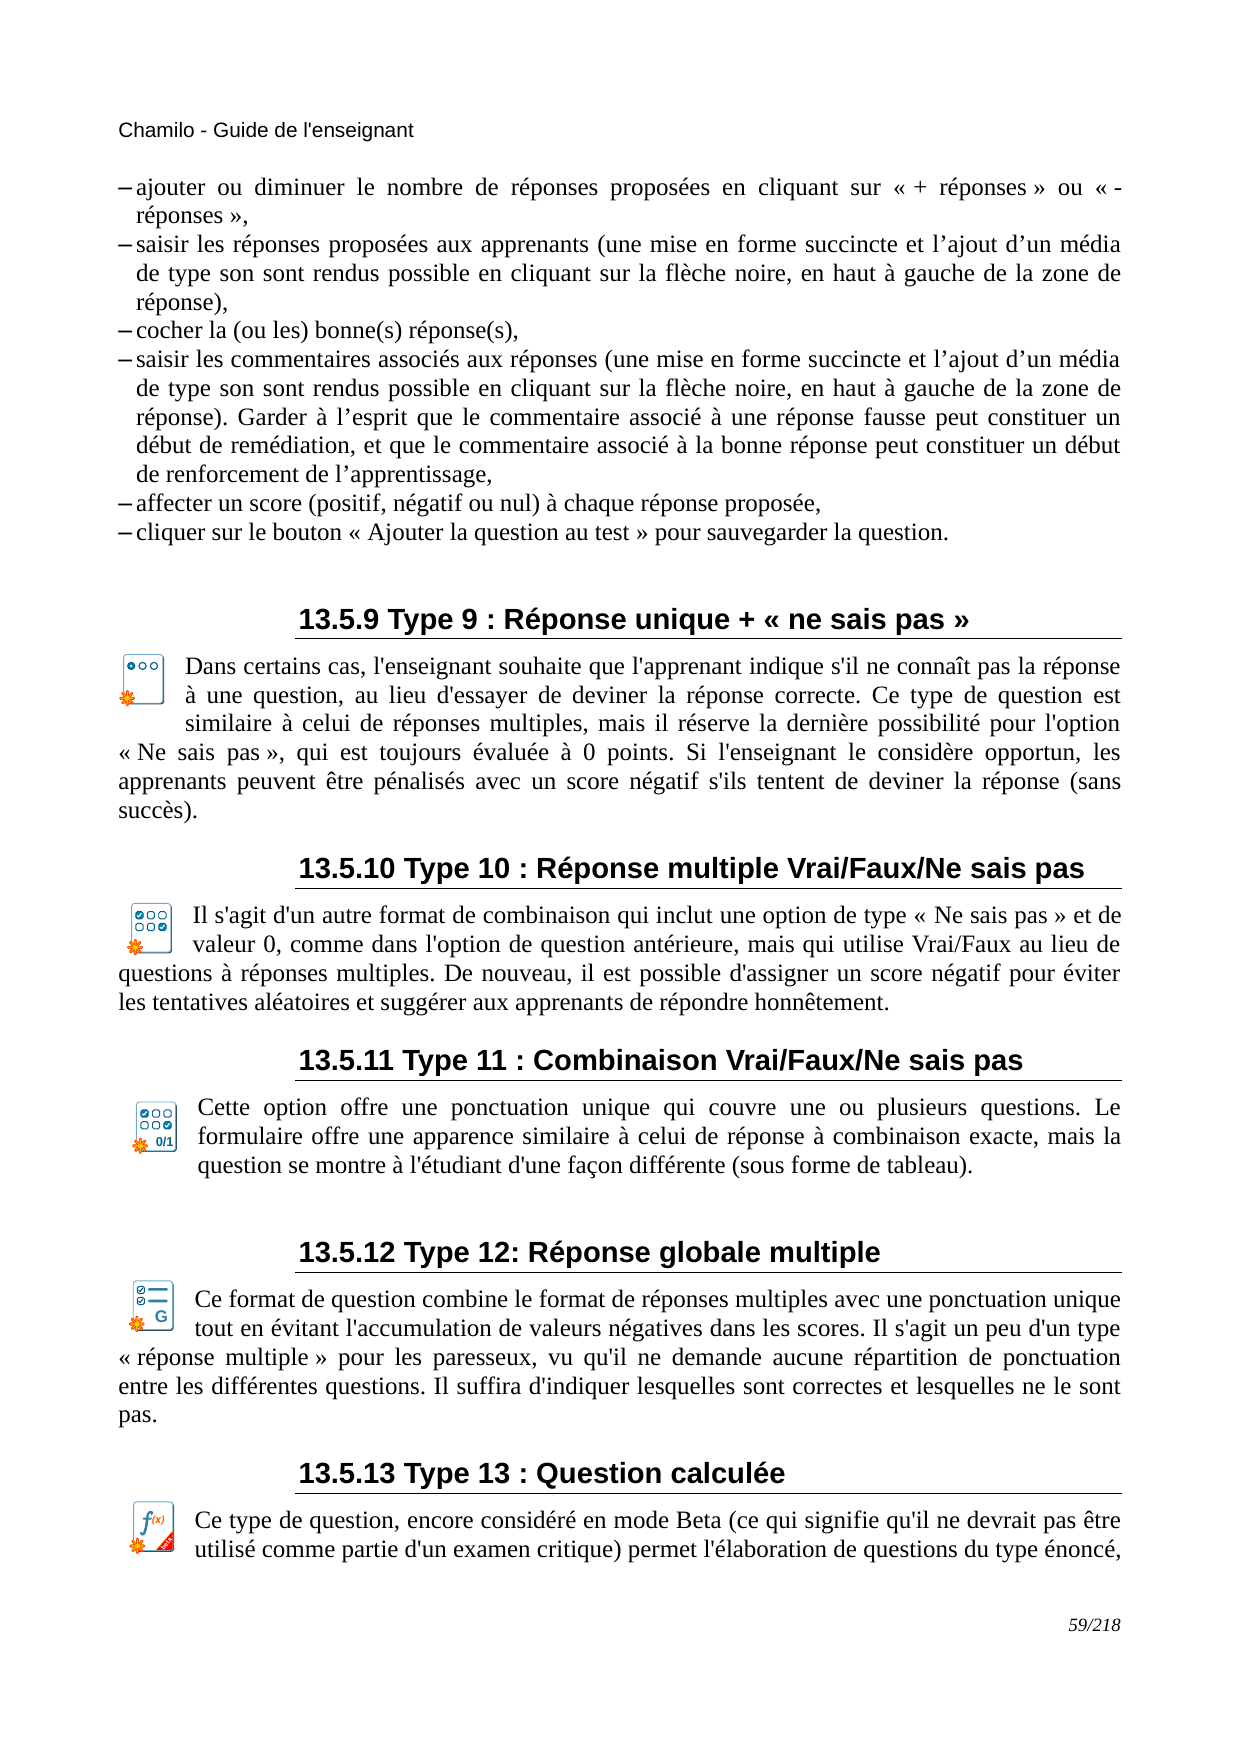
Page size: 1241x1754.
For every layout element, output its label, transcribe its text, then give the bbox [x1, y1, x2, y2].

subtitle Type 13 : Question calculée [295, 1453, 1122, 1493]
list ajouter ou diminuer le nombre de réponses proposées en cliquant sur « + réponses » ou « - réponses », [118, 172, 1122, 229]
list saisir les réponses proposées aux apprenants (une mise en forme succincte et l’ajout d’un média de type son sont rendus possible en cliquant sur la flèche noire, en haut à gauche de la zone de réponse), [118, 229, 1122, 315]
text Ce type de question, encore considéré en mode Beta (ce qui signifie qu'il ne devrait pas être utilisé comme partie d'un examen critique) permet l'élaboration de questions du type énoncé, [118, 1505, 1122, 1563]
picture [158, 911, 167, 920]
picture [163, 1109, 172, 1118]
subtitle Type 10 : Réponse multiple Vrai/Faux/Ne sais pas [295, 848, 1122, 888]
list cocher la (ou les) bonne(s) réponse(s), [118, 315, 1122, 344]
text Dans certains cas, l'enseignant souhaite que l'apprenant indique s'il ne connaît pas la réponse à une question, au lieu d'essayer de deviner la réponse correcte. Ce type de question est similaire à celui de réponses multiples, mais il réserve la dernière possibilité pour l'option « Ne sais pas », qui est toujours évaluée à 0 points. Si l'enseignant le considère opportun, les apprenants peuvent être pénalisés avec un score négatif s'ils tentent de deviner la réponse (sans succès). [118, 651, 1122, 823]
text Cette option offre une ponctuation unique qui couvre une ou plusieurs questions. Le formulaire offre une apparence similaire à celui de réponse à combinaison exacte, mais la question se montre à l'étudiant d'une façon différente (sous forme de tableau). [118, 1092, 1122, 1179]
text Ce format de question combine le format de réponses multiples avec une ponctuation unique tout en évitant l'accumulation de valeurs négatives dans les scores. Il s'agit un peu d'un type « réponse multiple » pour les paresseux, vu qu'il ne demande aucune répartition de ponctuation entre les différentes questions. Il suffira d'indiquer lesquelles sont correctes et lesquelles ne le sont pas. [118, 1284, 1122, 1428]
subtitle Type 9 : Réponse unique + « ne sais pas » [295, 599, 1122, 638]
list cliquer sur le bouton « Ajouter la question au test » pour sauvegarder la question. [118, 517, 1122, 545]
list saisir les commentaires associés aux réponses (une mise en forme succincte et l’ajout d’un média de type son sont rendus possible en cliquant sur la flèche noire, en haut à gauche de la zone de réponse). Garder à l’esprit que le commentaire associé à une réponse fausse peut constituer un début de remédiation, et que le commentaire associé à la bonne réponse peut constituer un début de renforcement de l’apprentissage, [118, 344, 1122, 488]
subtitle Type 11 : Combinaison Vrai/Faux/Ne sais pas [295, 1041, 1122, 1080]
text Il s'agit d'un autre format de combinaison qui inclut une option de type « Ne sais pas » et de valeur 0, comme dans l'option de question antérieure, mais qui utilise Vrai/Faux au lieu de questions à réponses multiples. De nouveau, il est possible d'assigner un score négatif pour éviter les tentatives aléatoires et suggérer aux apprenants de répondre honnêtement. [118, 901, 1122, 1016]
picture [140, 1121, 149, 1130]
subtitle Type 12: Réponse globale multiple [295, 1232, 1122, 1272]
list affecter un score (positif, négatif ou nul) à chaque réponse proposée, [118, 488, 1122, 517]
